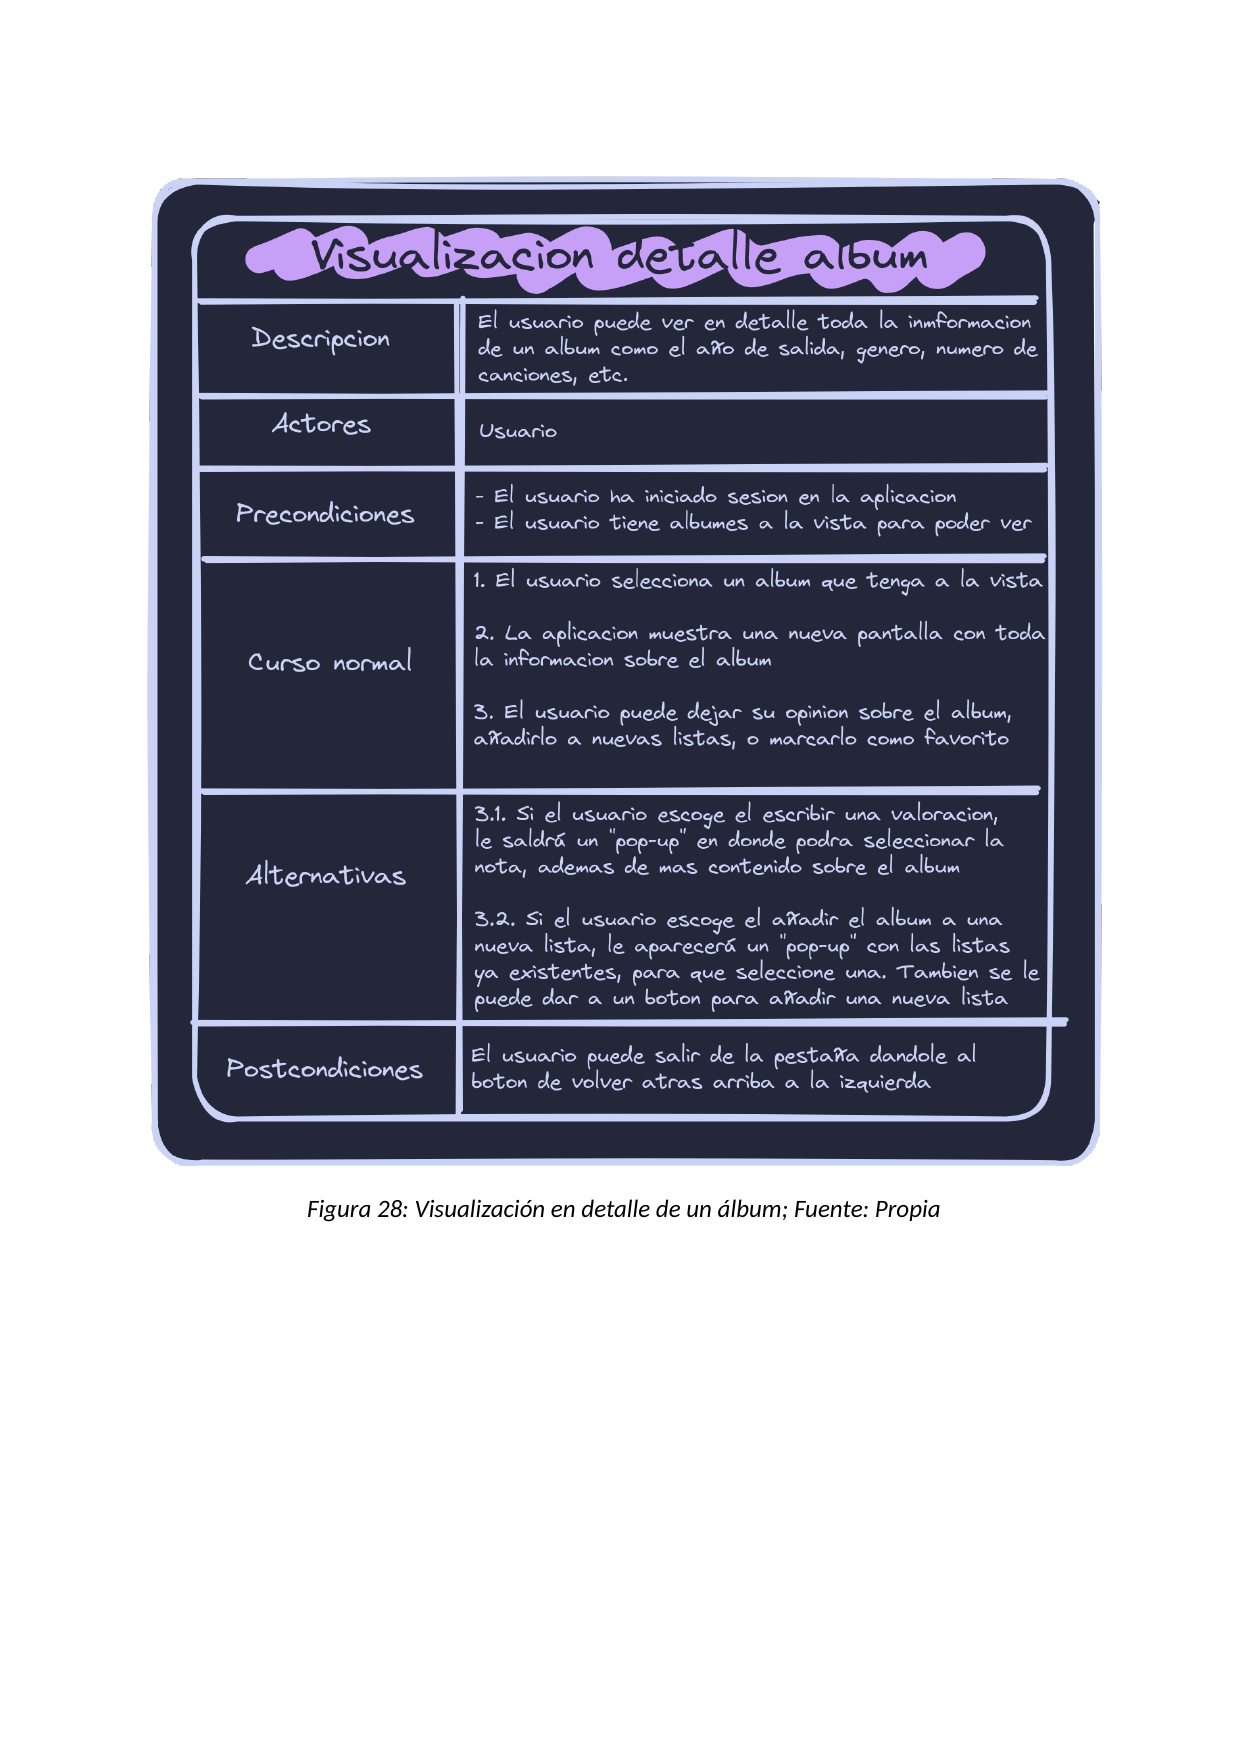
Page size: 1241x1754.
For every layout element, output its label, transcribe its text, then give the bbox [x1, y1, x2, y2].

picture [123, 150, 1128, 1194]
text Figura 28: Visualización en detalle de un álbum; Fuente: Propia [123, 1194, 1127, 1224]
